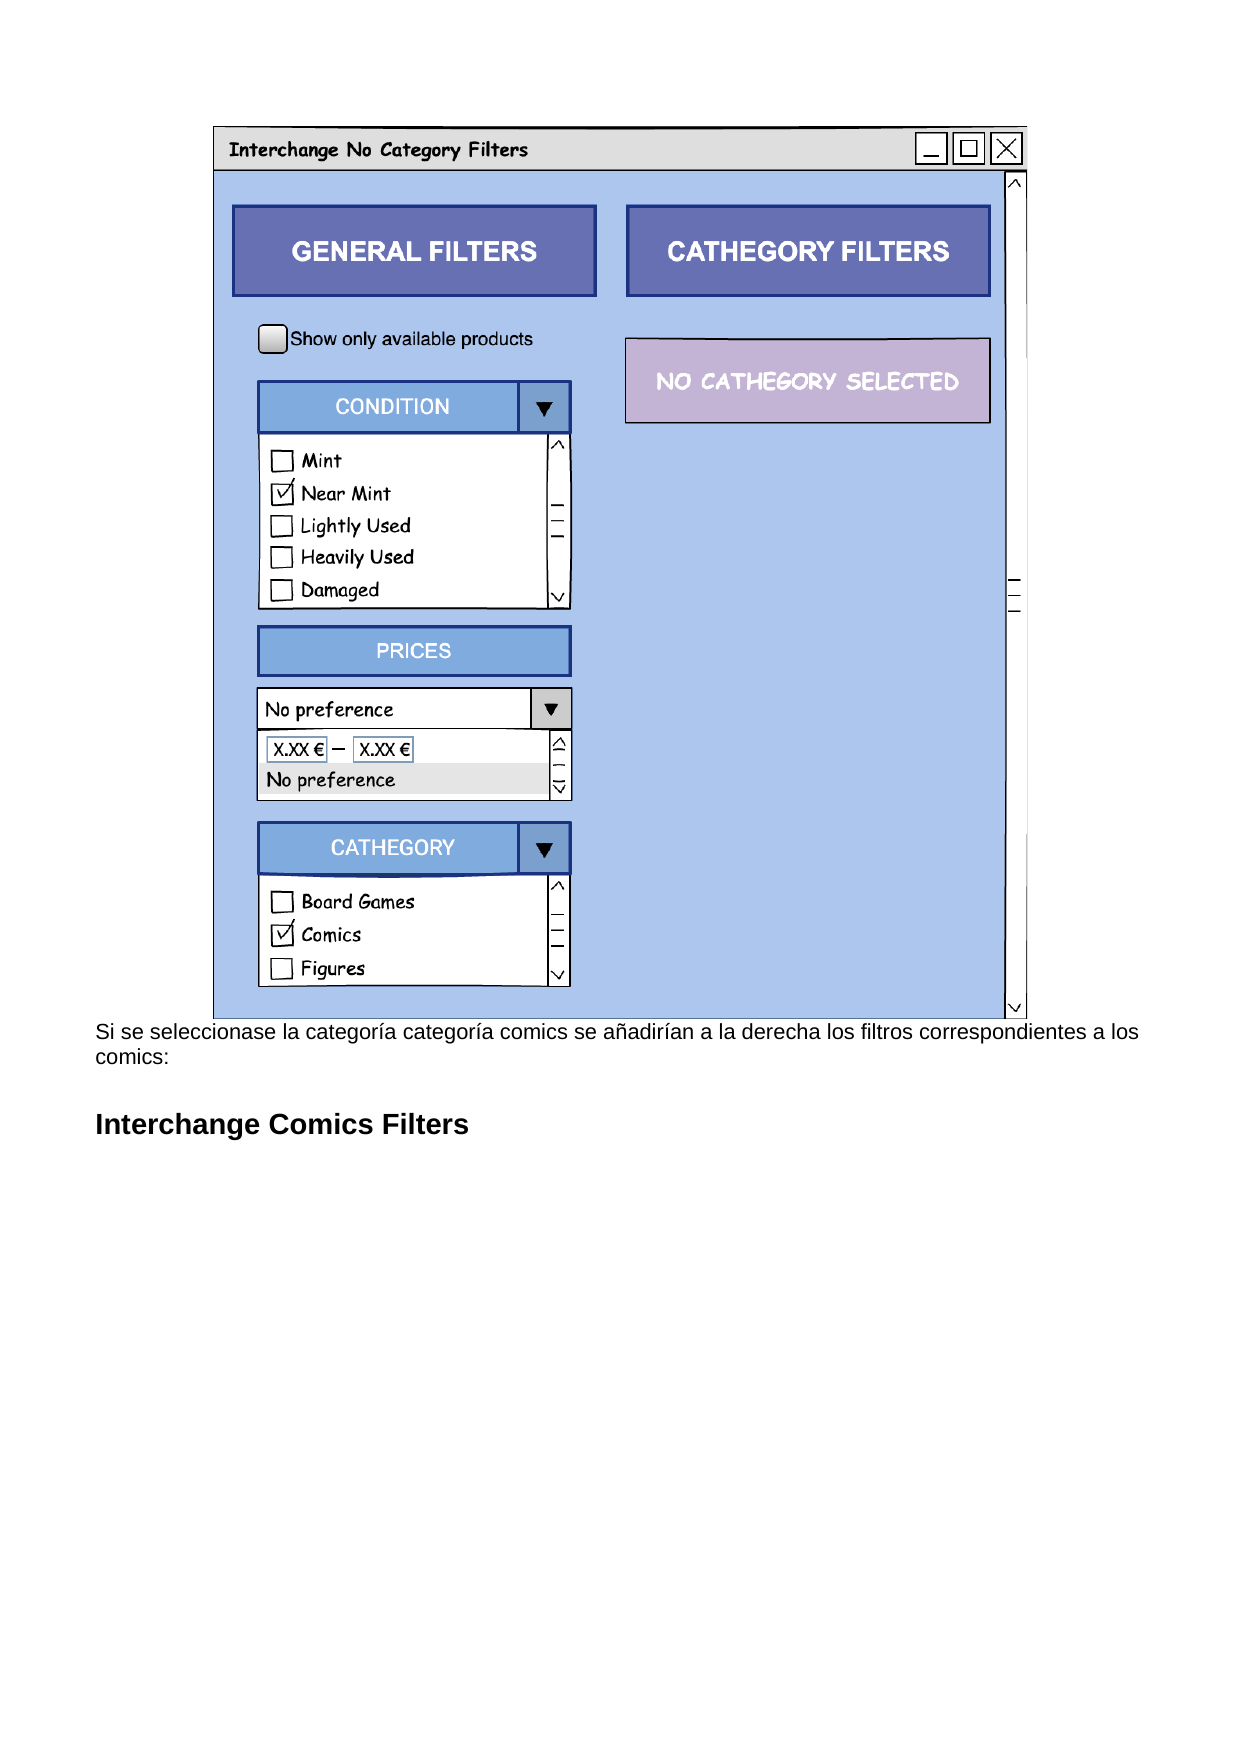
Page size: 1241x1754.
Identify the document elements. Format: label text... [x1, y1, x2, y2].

subtitle Interchange Comics Filters [95, 1107, 1145, 1141]
text Si se seleccionase la categoría categoría comics se añadirían a la derecha los filtros correspondientes a los comics: [95, 127, 1145, 1069]
